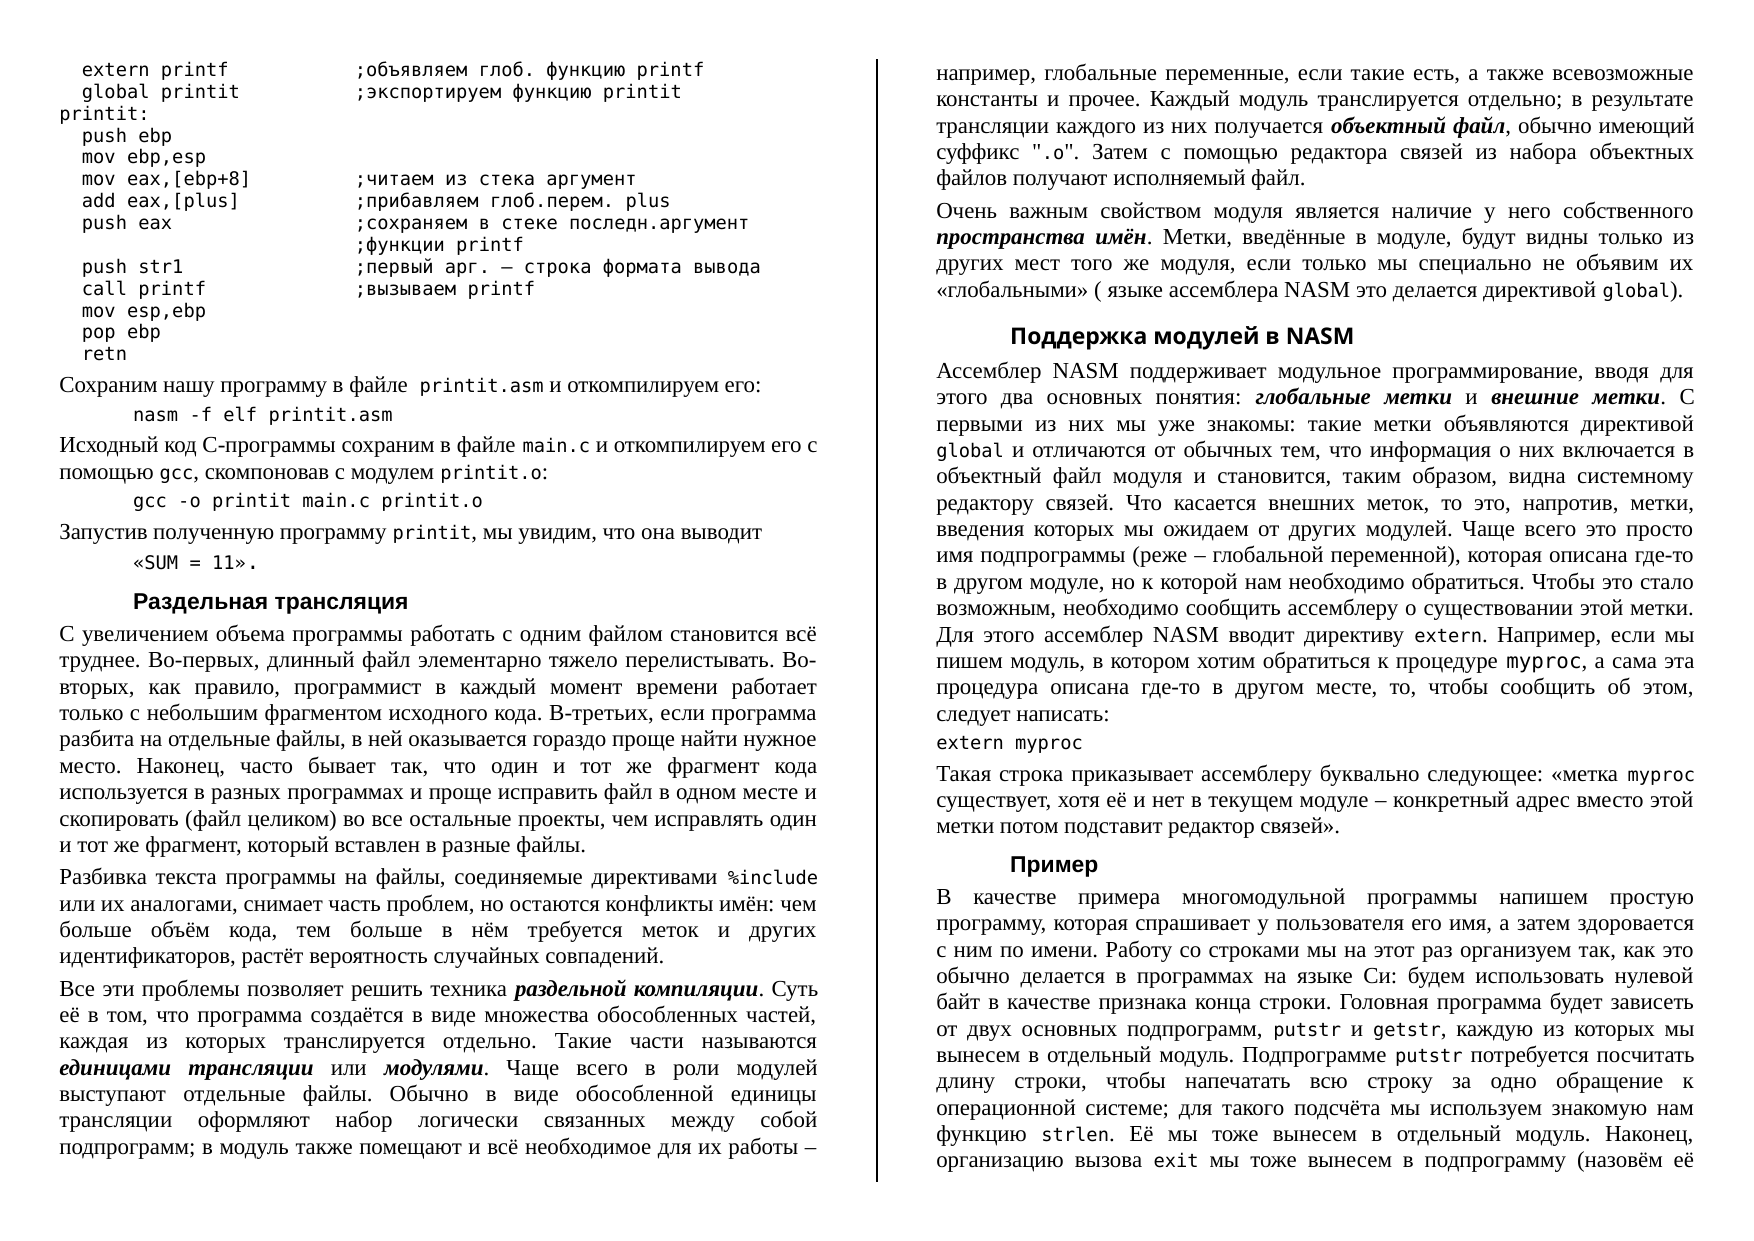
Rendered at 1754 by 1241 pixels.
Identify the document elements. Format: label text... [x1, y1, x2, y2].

text Ассемблер NASM поддерживает модульное программирование, вводя для этого два основных понятия: глобальные метки и внешние метки. С первыми из них мы уже знакомы: такие метки объявляются директивой global и отличаются от обычных тем, что информация о них включается в объектный файл модуля и становится, таким образом, видна системному редактору связей. Что касается внешних меток, то это, напротив, метки, введения которых мы ожидаем от других модулей. Чаще всего это просто имя подпрограммы (реже – глобальной переменной), которая описана где-то в другом модуле, но к которой нам необходимо обратиться. Чтобы это стало возможным, необходимо сообщить ассемблеру о существовании этой метки. Для этого ассемблер NASM вводит директиву extern. Например, если мы пишем модуль, в котором хотим обратиться к процедуре myproc, а сама эта процедура описана где-то в другом месте, то, чтобы сообщить об этом, следует написать: [936, 357, 1695, 726]
text call printf ;вызываем printf [59, 278, 818, 300]
text push ebp [59, 125, 818, 147]
text Поддержка модулей в NASM [936, 320, 1695, 351]
text Такая строка приказывает ассемблеру буквально следующее: «метка myproc существует, хотя её и нет в текущем модуле – конкретный адрес вместо этой метки потом подставит редактор связей». [936, 760, 1695, 839]
text push eax ;сохраняем в стеке последн.аргумент [59, 212, 818, 234]
text retn [59, 343, 818, 365]
text Очень важным свойством модуля является наличие у него собственного пространства имён. Метки, введённые в модуле, будут видны только из других мест того же модуля, если только мы специально не объявим их «глобальными» ( языке ассемблера NASM это делается директивой global). [936, 197, 1695, 302]
text push str1 ;первый арг. — строка формата вывода [59, 256, 818, 278]
text extern printf ;объявляем глоб. функцию printf [59, 59, 818, 81]
text Сохраним нашу программу в файле printit.asm и откомпилируем его: [59, 371, 818, 398]
text pop ebp [59, 322, 818, 343]
text nasm -f elf printit.asm [59, 403, 818, 425]
text Исходный код С-программы сохраним в файле main.с и откомпилируем его с помощью gcc, скомпоновав с модулем printit.o: [59, 431, 818, 484]
text ;функции printf [59, 234, 818, 256]
text mov eax,[ebp+8] ;читаем из стека аргумент [59, 168, 818, 190]
text global printit ;экспортируем функцию printit [59, 81, 818, 103]
text extern myproc [936, 732, 1695, 754]
text add eax,[plus] ;прибавляем глоб.перем. plus [59, 190, 818, 212]
text printit: [59, 103, 818, 125]
text Запустив полученную программу printit, мы увидим, что она выводит [59, 518, 818, 544]
text Пример [936, 851, 1695, 877]
text gcc -о printit main.с printit.o [59, 490, 818, 512]
text Разбивка текста программы на файлы, соединяемые директивами %include или их аналогами, снимает часть проблем, но остаются конфликты имён: чем больше объём кода, тем больше в нём требуется меток и других идентификаторов, растёт вероятность случайных совпадений. [59, 863, 818, 969]
text mov esp,ebp [59, 300, 818, 322]
text Раздельная трансляция [59, 588, 818, 614]
text «SUM = 11». [59, 550, 818, 576]
text например, глобальные переменные, если такие есть, а также всевозможные константы и прочее. Каждый модуль транслируется отдельно; в результате трансляции каждого из них получается объектный файл, обычно имеющий суффикс ".o". Затем с помощью редактора связей из набора объектных файлов получают исполняемый файл. [936, 59, 1695, 191]
text В качестве примера многомодульной программы напишем простую программу, которая спрашивает у пользователя его имя, а затем здоровается с ним по имени. Работу со строками мы на этот раз организуем так, как это обычно делается в программах на языке Си: будем использовать нулевой байт в качестве признака конца строки. Головная программа будет зависеть от двух основных подпрограмм, putstr и getstr, каждую из которых мы вынесем в отдельный модуль. Подпрограмме putstr потребуется посчитать длину строки, чтобы напечатать всю строку за одно обращение к операционной системе; для такого подсчёта мы используем знакомую нам функцию strlen. Её мы тоже вынесем в отдельный модуль. Наконец, организацию вызова exit мы тоже вынесем в подпрограмму (назовём её [936, 883, 1695, 1173]
text mov ebp,esp [59, 147, 818, 168]
text С увеличением объема программы работать с одним файлом становится всё труднее. Во-первых, длинный файл элементарно тяжело перелистывать. Во-вторых, как правило, программист в каждый момент времени работает только с небольшим фрагментом исходного кода. В-третьих, если программа разбита на отдельные файлы, в ней оказывается гораздо проще найти нужное место. Наконец, часто бывает так, что один и тот же фрагмент кода используется в разных программах и проще исправить файл в одном месте и скопировать (файл целиком) во все остальные проекты, чем исправлять один и тот же фрагмент, который вставлен в разные файлы. [59, 620, 818, 857]
text Все эти проблемы позволяет решить техника раздельной компиляции. Суть её в том, что программа создаётся в виде множества обособленных частей, каждая из которых транслируется отдельно. Такие части называются единицами трансляции или модулями. Чаще всего в роли модулей выступают отдельные файлы. Обычно в виде обособленной единицы трансляции оформляют набор логически связанных между собой подпрограмм; в модуль также помещают и всё необходимое для их работы – [59, 974, 818, 1159]
